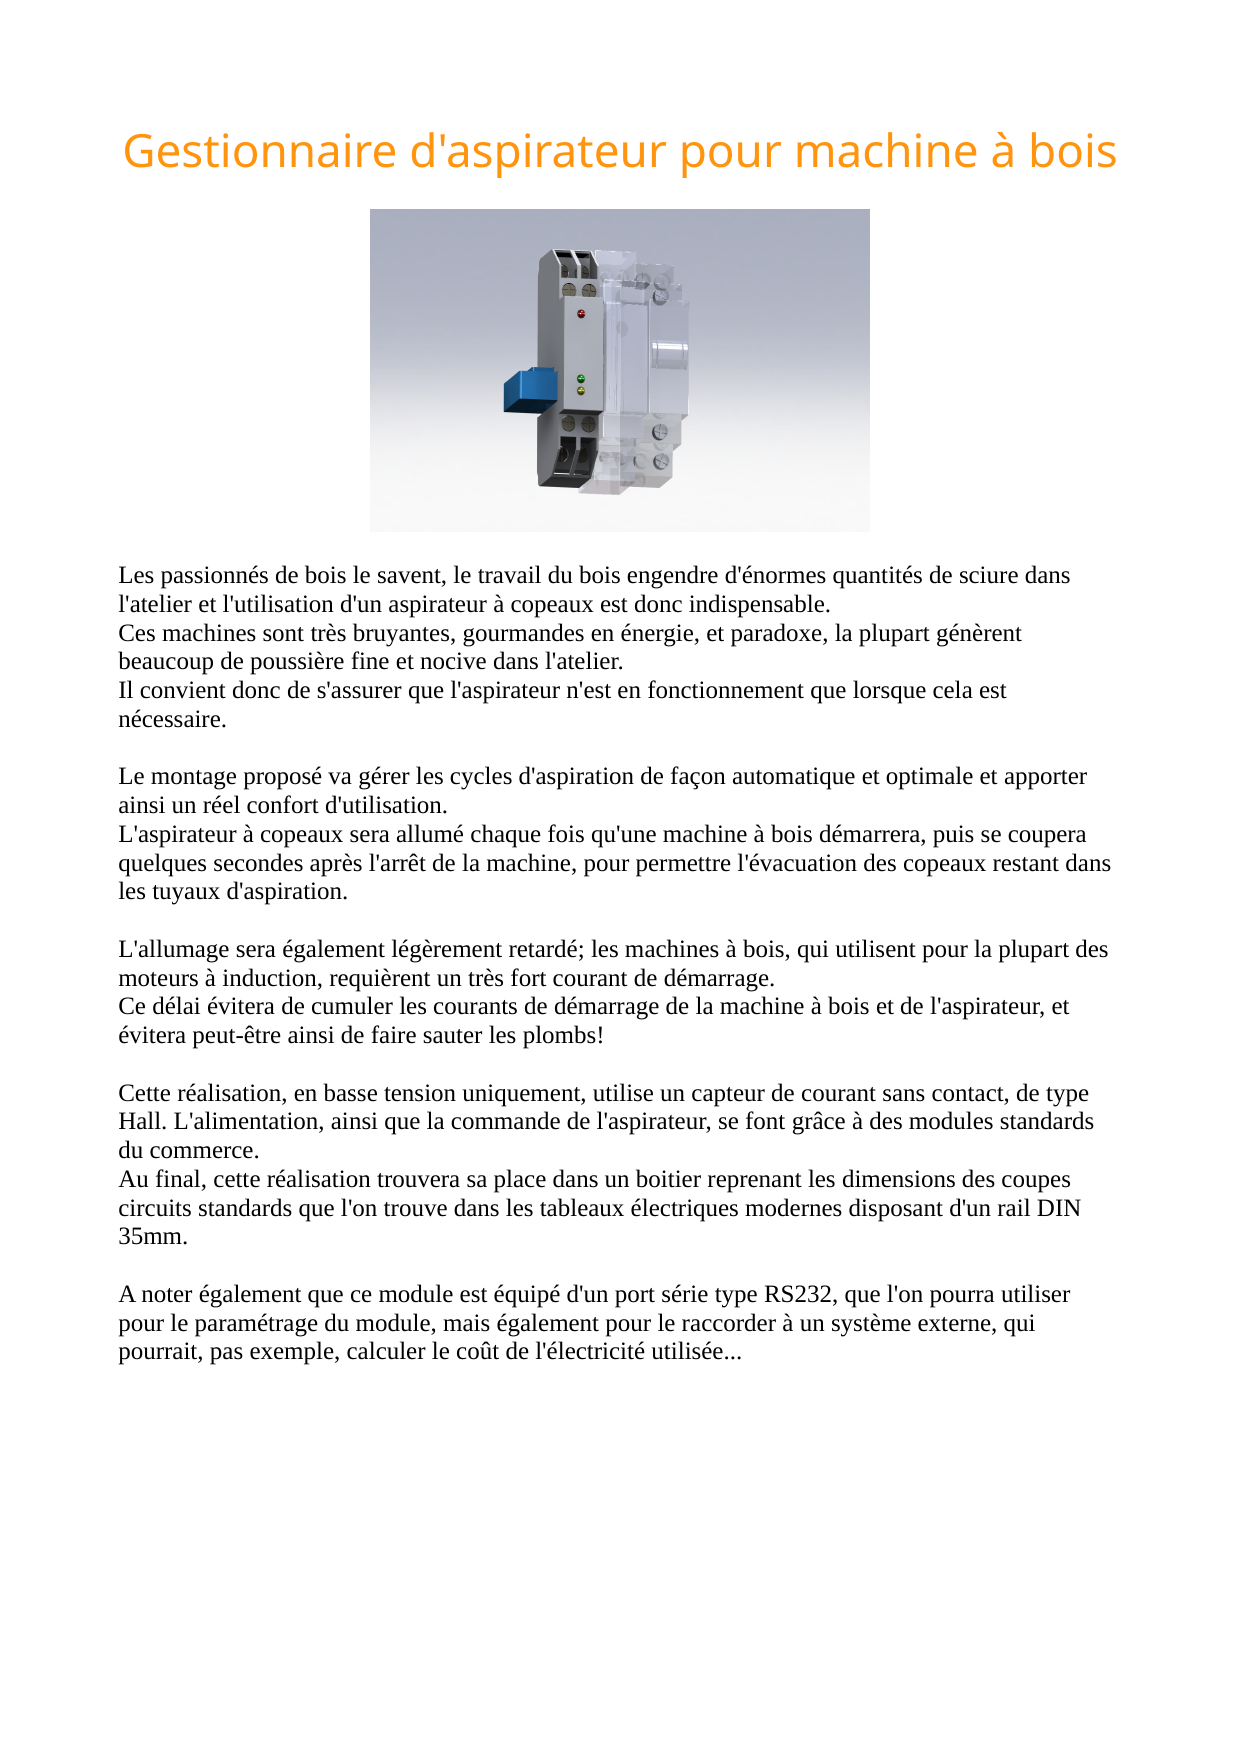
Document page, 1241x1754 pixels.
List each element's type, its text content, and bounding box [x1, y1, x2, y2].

text Ces machines sont très bruyantes, gourmandes en énergie, et paradoxe, la plupart génèrent beaucoup de poussière fine et nocive dans l'atelier. [118, 618, 1122, 675]
text Au final, cette réalisation trouvera sa place dans un boitier reprenant les dimensions des coupes circuits standards que l'on trouve dans les tableaux électriques modernes disposant d'un rail DIN 35mm. [118, 1164, 1122, 1250]
text Il convient donc de s'assurer que l'aspirateur n'est en fonctionnement que lorsque cela est nécessaire. [118, 675, 1122, 733]
text Les passionnés de bois le savent, le travail du bois engendre d'énormes quantités de sciure dans l'atelier et l'utilisation d'un aspirateur à copeaux est donc indispensable. [118, 560, 1122, 618]
picture [370, 209, 870, 532]
text Gestionnaire d'aspirateur pour machine à bois [118, 118, 1122, 181]
text L'allumage sera également légèrement retardé; les machines à bois, qui utilisent pour la plupart des moteurs à induction, requièrent un très fort courant de démarrage. [118, 934, 1122, 991]
text L'aspirateur à copeaux sera allumé chaque fois qu'une machine à bois démarrera, puis se coupera quelques secondes après l'arrêt de la machine, pour permettre l'évacuation des copeaux restant dans les tuyaux d'aspiration. [118, 819, 1122, 905]
text Ce délai évitera de cumuler les courants de démarrage de la machine à bois et de l'aspirateur, et évitera peut-être ainsi de faire sauter les plombs! [118, 991, 1122, 1049]
text Le montage proposé va gérer les cycles d'aspiration de façon automatique et optimale et apporter ainsi un réel confort d'utilisation. [118, 761, 1122, 819]
text Cette réalisation, en basse tension uniquement, utilise un capteur de courant sans contact, de type Hall. L'alimentation, ainsi que la commande de l'aspirateur, se font grâce à des modules standards du commerce. [118, 1078, 1122, 1164]
text A noter également que ce module est équipé d'un port série type RS232, que l'on pourra utiliser pour le paramétrage du module, mais également pour le raccorder à un système externe, qui pourrait, pas exemple, calculer le coût de l'électricité utilisée... [118, 1279, 1122, 1365]
